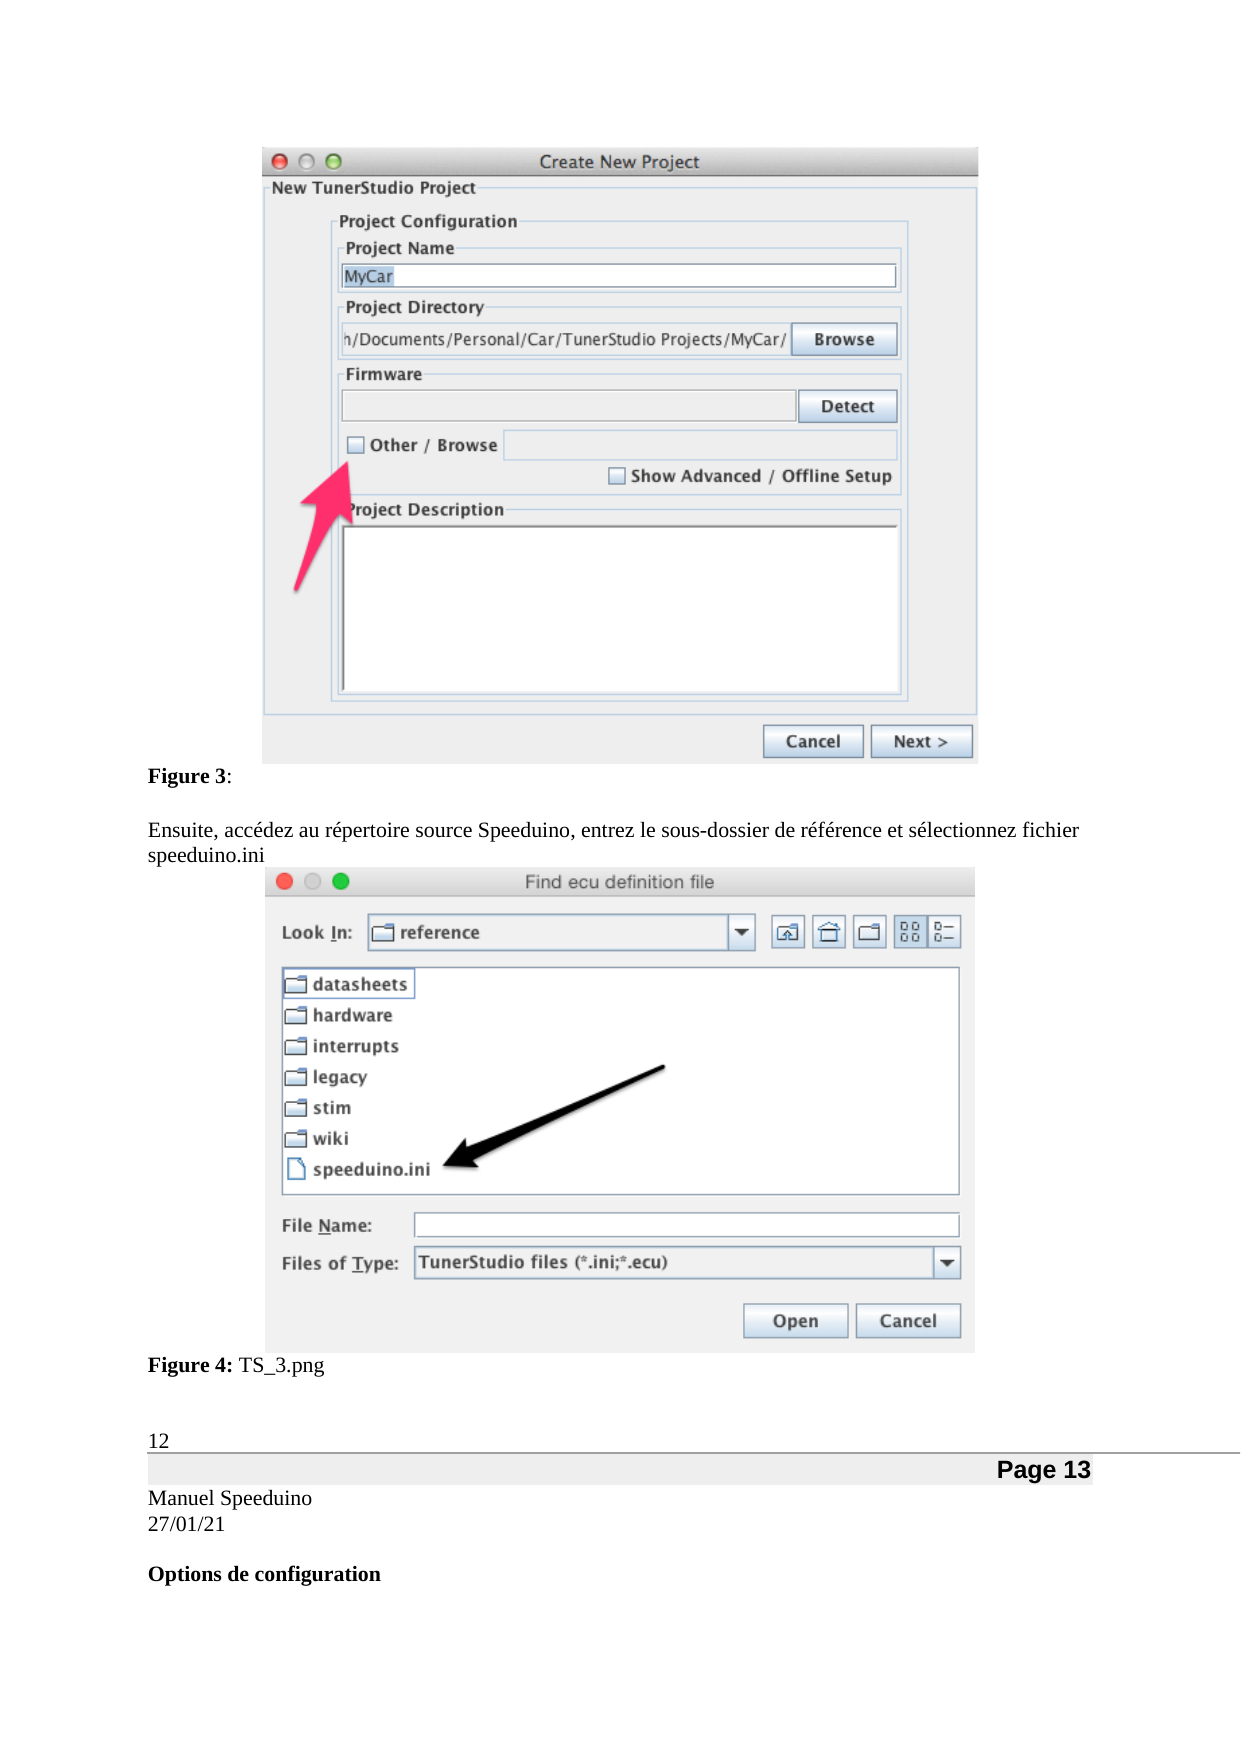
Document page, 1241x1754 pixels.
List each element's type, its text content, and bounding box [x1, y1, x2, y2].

text 12 [148, 1428, 1093, 1452]
table_header Page 13 [148, 1454, 1093, 1485]
text Ensuite, accédez au répertoire source Speeduino, entrez le sous-dossier de référence et sélectionnez fichier speeduino.ini [148, 817, 1093, 867]
text Manuel Speeduino [148, 1485, 1093, 1511]
text 27/01/21 [148, 1511, 1093, 1536]
text Figure 4: TS_3.png [148, 1352, 1093, 1378]
text Figure 3: TS_2.png [148, 763, 1093, 788]
text Options de configuration [148, 1561, 1093, 1586]
